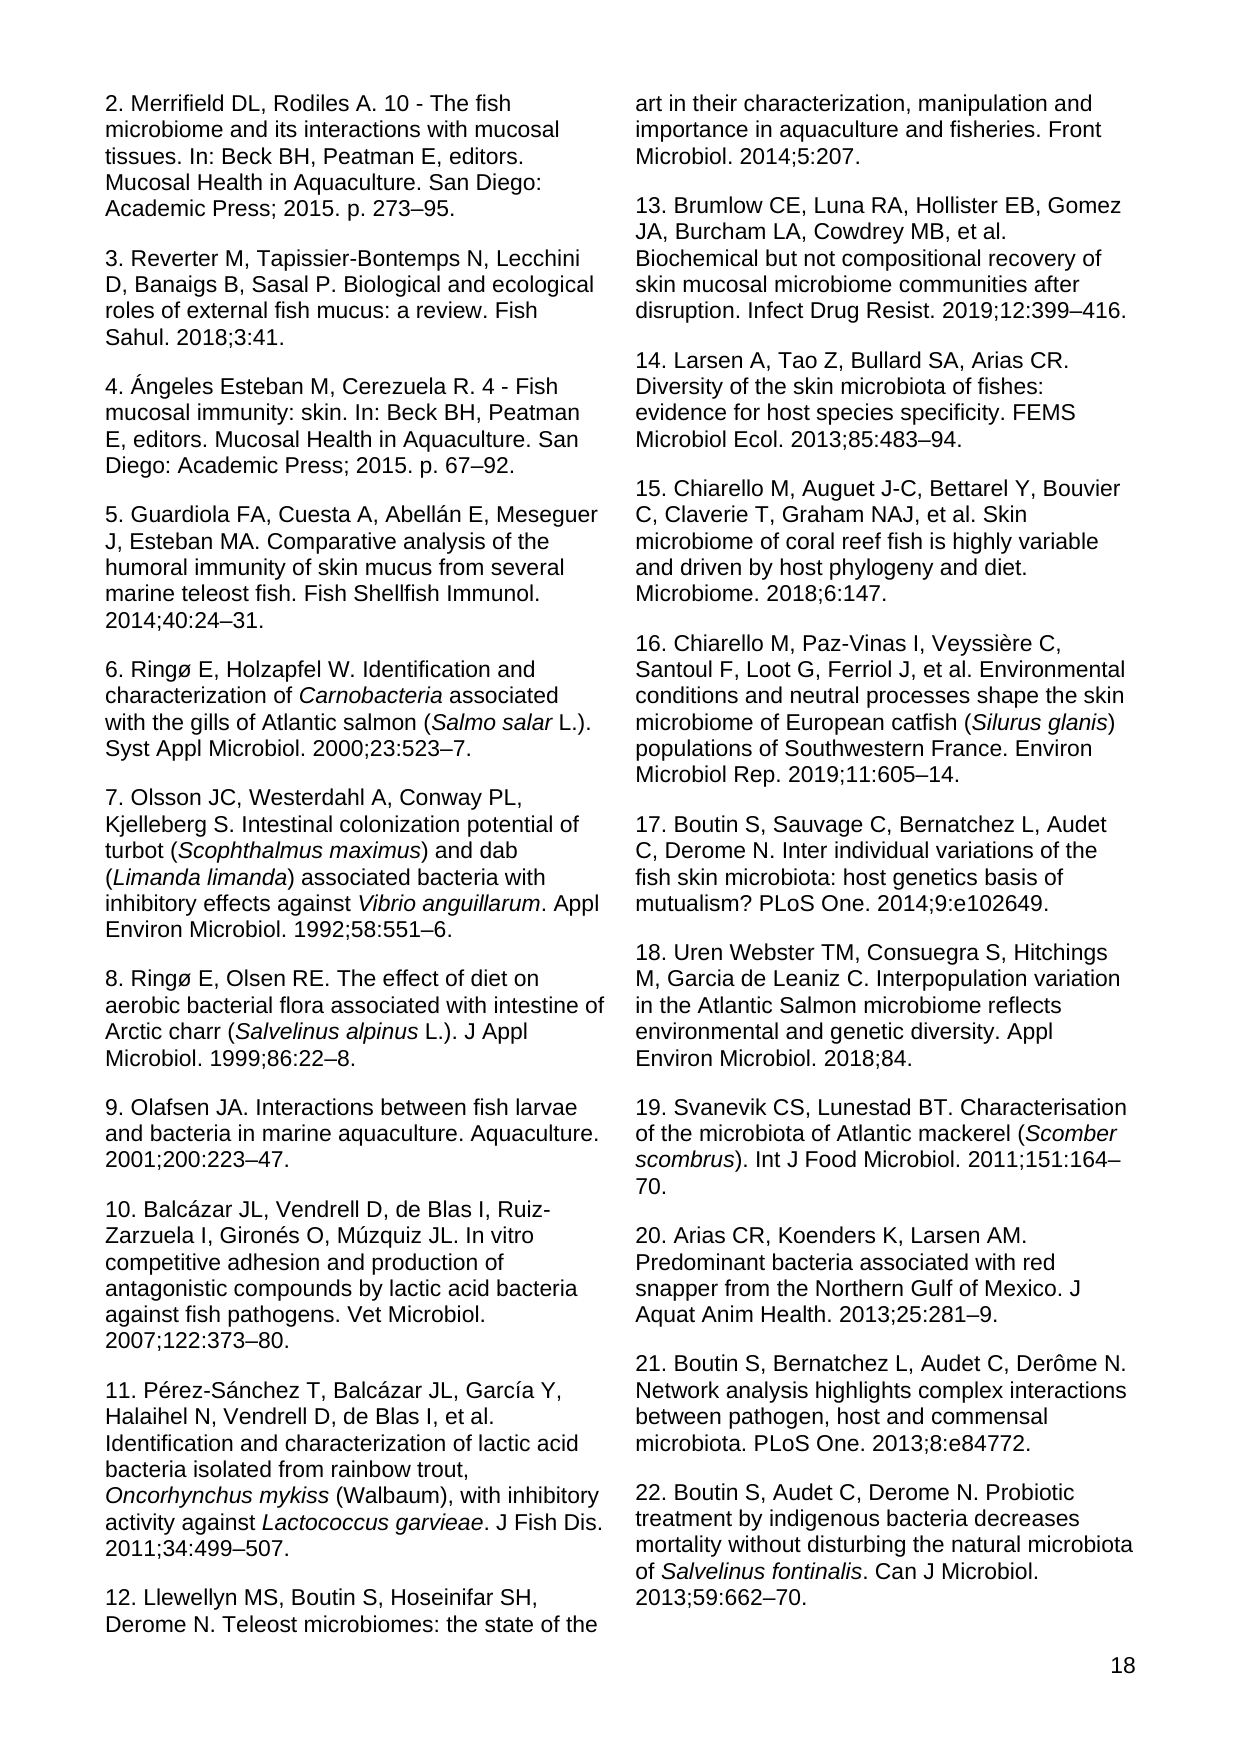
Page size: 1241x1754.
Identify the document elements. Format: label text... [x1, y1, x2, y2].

text art in their characterization, manipulation and importance in aquaculture and fisheries. Front Microbiol. 2014;5:207. [635, 90, 1136, 169]
text 5. Guardiola FA, Cuesta A, Abellán E, Meseguer J, Esteban MA. Comparative analysis of the humoral immunity of skin mucus from several marine teleost fish. Fish Shellfish Immunol. 2014;40:24–31. [105, 501, 605, 633]
text 6. Ringø E, Holzapfel W. Identification and characterization of Carnobacteria associated with the gills of Atlantic salmon (Salmo salar L.). Syst Appl Microbiol. 2000;23:523–7. [105, 656, 605, 761]
text 4. Ángeles Esteban M, Cerezuela R. 4 - Fish mucosal immunity: skin. In: Beck BH, Peatman E, editors. Mucosal Health in Aquaculture. San Diego: Academic Press; 2015. p. 67–92. [105, 373, 605, 478]
text 11. Pérez-Sánchez T, Balcázar JL, García Y, Halaihel N, Vendrell D, de Blas I, et al. Identification and characterization of lactic acid bacteria isolated from rainbow trout, Oncorhynchus mykiss (Walbaum), with inhibitory activity against Lactococcus garvieae. J Fish Dis. 2011;34:499–507. [105, 1377, 605, 1561]
text 14. Larsen A, Tao Z, Bullard SA, Arias CR. Diversity of the skin microbiota of fishes: evidence for host species specificity. FEMS Microbiol Ecol. 2013;85:483–94. [635, 347, 1136, 452]
text 12. Llewellyn MS, Boutin S, Hoseinifar SH, Derome N. Teleost microbiomes: the state of the [105, 1584, 605, 1637]
text 16. Chiarello M, Paz-Vinas I, Veyssière C, Santoul F, Loot G, Ferriol J, et al. Environmental conditions and neutral processes shape the skin microbiome of European catfish (Silurus glanis) populations of Southwestern France. Environ Microbiol Rep. 2019;11:605–14. [635, 630, 1136, 788]
text 19. Svanevik CS, Lunestad BT. Characterisation of the microbiota of Atlantic mackerel (Scomber scombrus). Int J Food Microbiol. 2011;151:164–70. [635, 1094, 1136, 1199]
text 20. Arias CR, Koenders K, Larsen AM. Predominant bacteria associated with red snapper from the Northern Gulf of Mexico. J Aquat Anim Health. 2013;25:281–9. [635, 1222, 1136, 1327]
text 2. Merrifield DL, Rodiles A. 10 - The fish microbiome and its interactions with mucosal tissues. In: Beck BH, Peatman E, editors. Mucosal Health in Aquaculture. San Diego: Academic Press; 2015. p. 273–95. [105, 90, 605, 222]
text 22. Boutin S, Audet C, Derome N. Probiotic treatment by indigenous bacteria decreases mortality without disturbing the natural microbiota of Salvelinus fontinalis. Can J Microbiol. 2013;59:662–70. [635, 1479, 1136, 1611]
text 18. Uren Webster TM, Consuegra S, Hitchings M, Garcia de Leaniz C. Interpopulation variation in the Atlantic Salmon microbiome reflects environmental and genetic diversity. Appl Environ Microbiol. 2018;84. [635, 939, 1136, 1071]
text 3. Reverter M, Tapissier-Bontemps N, Lecchini D, Banaigs B, Sasal P. Biological and ecological roles of external fish mucus: a review. Fish Sahul. 2018;3:41. [105, 245, 605, 350]
text 8. Ringø E, Olsen RE. The effect of diet on aerobic bacterial flora associated with intestine of Arctic charr (Salvelinus alpinus L.). J Appl Microbiol. 1999;86:22–8. [105, 965, 605, 1071]
text 10. Balcázar JL, Vendrell D, de Blas I, Ruiz-Zarzuela I, Gironés O, Múzquiz JL. In vitro competitive adhesion and production of antagonistic compounds by lactic acid bacteria against fish pathogens. Vet Microbiol. 2007;122:373–80. [105, 1196, 605, 1354]
text 7. Olsson JC, Westerdahl A, Conway PL, Kjelleberg S. Intestinal colonization potential of turbot (Scophthalmus maximus) and dab (Limanda limanda) associated bacteria with inhibitory effects against Vibrio anguillarum. Appl Environ Microbiol. 1992;58:551–6. [105, 784, 605, 942]
text 13. Brumlow CE, Luna RA, Hollister EB, Gomez JA, Burcham LA, Cowdrey MB, et al. Biochemical but not compositional recovery of skin mucosal microbiome communities after disruption. Infect Drug Resist. 2019;12:399–416. [635, 192, 1136, 324]
text 21. Boutin S, Bernatchez L, Audet C, Derôme N. Network analysis highlights complex interactions between pathogen, host and commensal microbiota. PLoS One. 2013;8:e84772. [635, 1350, 1136, 1456]
text 9. Olafsen JA. Interactions between fish larvae and bacteria in marine aquaculture. Aquaculture. 2001;200:223–47. [105, 1094, 605, 1173]
text 17. Boutin S, Sauvage C, Bernatchez L, Audet C, Derome N. Inter individual variations of the fish skin microbiota: host genetics basis of mutualism? PLoS One. 2014;9:e102649. [635, 811, 1136, 916]
text 15. Chiarello M, Auguet J-C, Bettarel Y, Bouvier C, Claverie T, Graham NAJ, et al. Skin microbiome of coral reef fish is highly variable and driven by host phylogeny and diet. Microbiome. 2018;6:147. [635, 475, 1136, 607]
